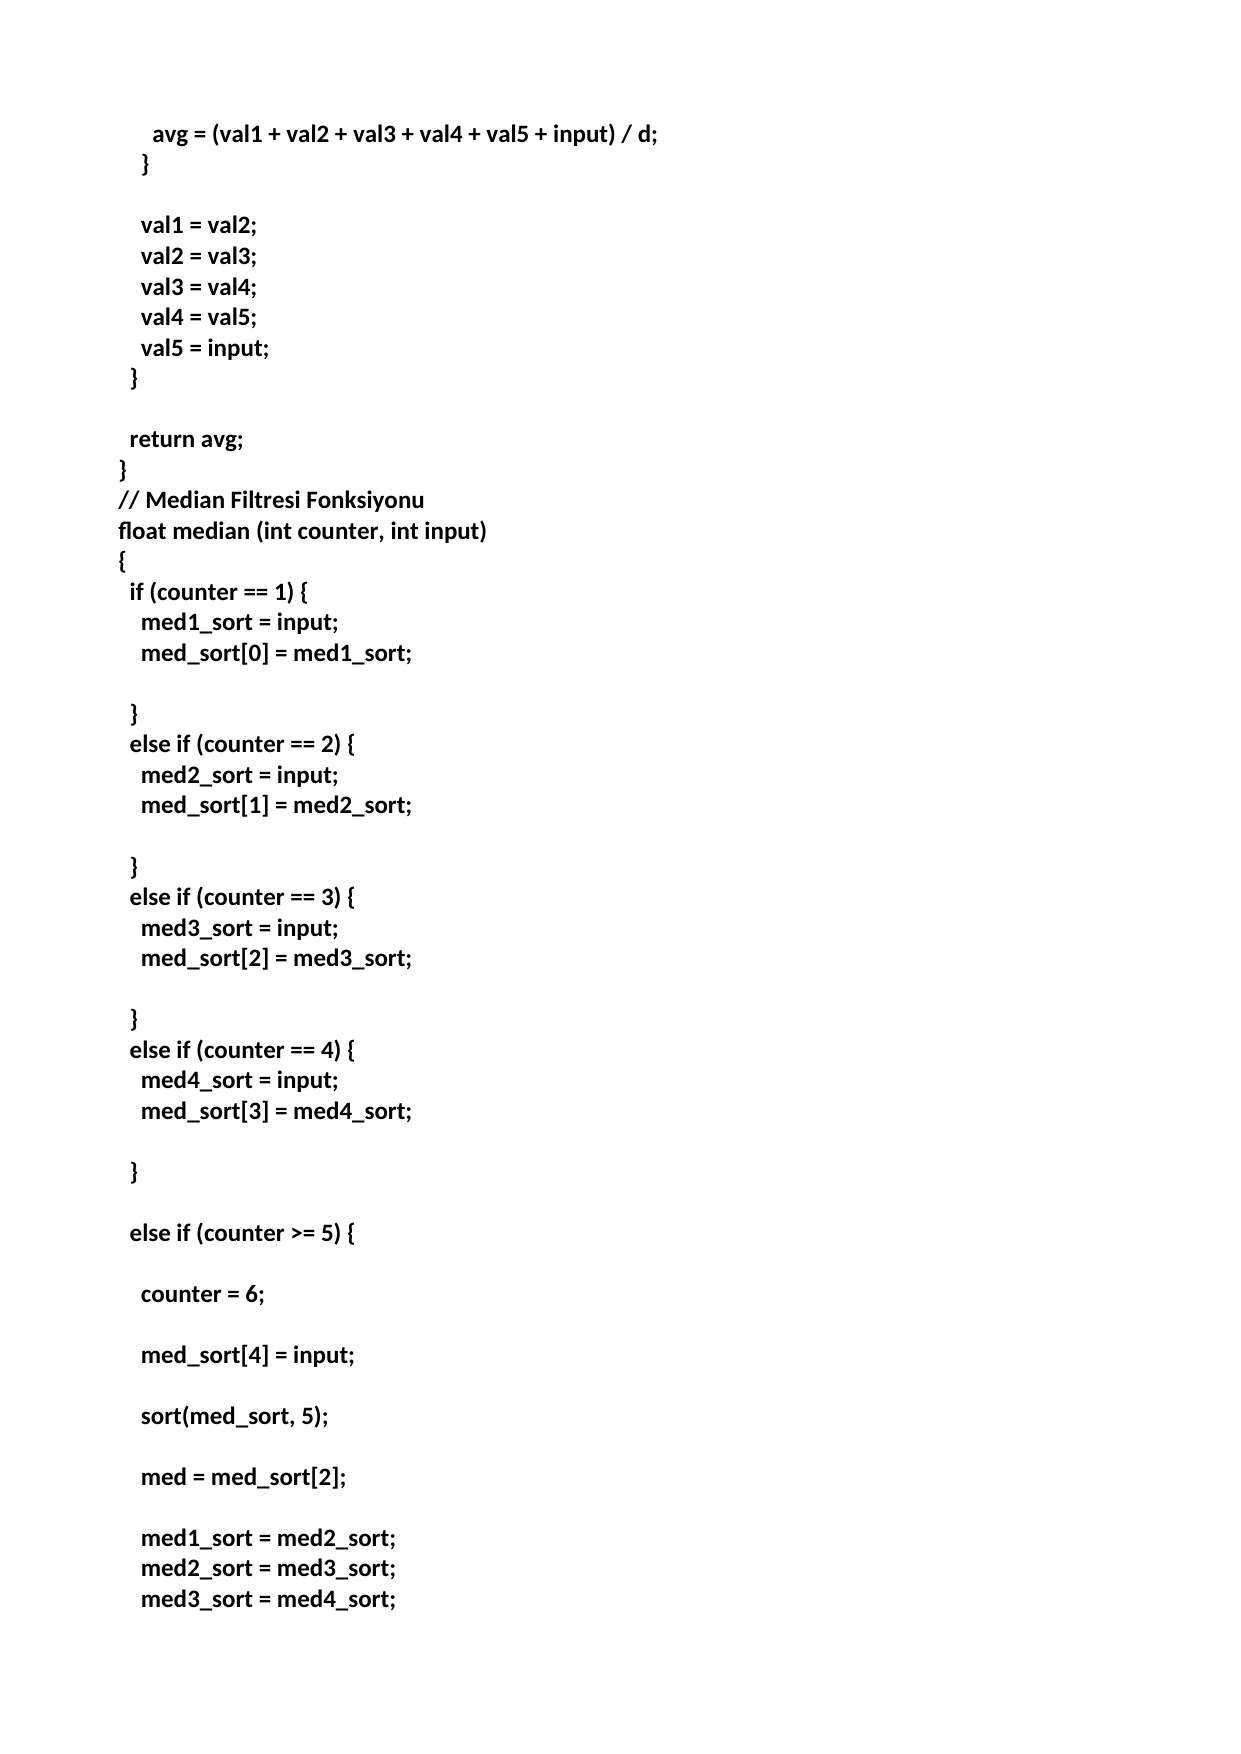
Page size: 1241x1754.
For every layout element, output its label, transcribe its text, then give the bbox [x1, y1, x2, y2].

text } [118, 698, 1122, 728]
text med3_sort = input; [118, 912, 1122, 942]
text } [118, 362, 1122, 393]
text counter = 6; [118, 1278, 1122, 1308]
text med4_sort = input; [118, 1064, 1122, 1095]
text } [118, 454, 1122, 484]
text med_sort[2] = med3_sort; [118, 942, 1122, 973]
text float median (int counter, int input) [118, 515, 1122, 545]
text val4 = val5; [118, 301, 1122, 332]
text med_sort[4] = input; [118, 1339, 1122, 1369]
text } [118, 1003, 1122, 1034]
text med1_sort = input; [118, 606, 1122, 637]
text med_sort[3] = med4_sort; [118, 1095, 1122, 1125]
text med1_sort = med2_sort; [118, 1522, 1122, 1553]
text else if (counter >= 5) { [118, 1217, 1122, 1247]
text val3 = val4; [118, 271, 1122, 301]
text med3_sort = med4_sort; [118, 1583, 1122, 1614]
text else if (counter == 2) { [118, 728, 1122, 759]
text if (counter == 1) { [118, 576, 1122, 606]
text val1 = val2; [118, 210, 1122, 240]
text } [118, 851, 1122, 881]
text else if (counter == 3) { [118, 881, 1122, 912]
text // Median Filtresi Fonksiyonu [118, 484, 1122, 515]
text } [118, 149, 1122, 179]
text med_sort[0] = med1_sort; [118, 637, 1122, 667]
text val2 = val3; [118, 240, 1122, 271]
text } [118, 1156, 1122, 1186]
text med = med_sort[2]; [118, 1461, 1122, 1492]
text { [118, 545, 1122, 576]
text med_sort[1] = med2_sort; [118, 789, 1122, 820]
text avg = (val1 + val2 + val3 + val4 + val5 + input) / d; [118, 118, 1122, 149]
text med2_sort = input; [118, 759, 1122, 789]
text med2_sort = med3_sort; [118, 1553, 1122, 1583]
text sort(med_sort, 5); [118, 1400, 1122, 1431]
text return avg; [118, 423, 1122, 454]
text val5 = input; [118, 332, 1122, 362]
text else if (counter == 4) { [118, 1034, 1122, 1064]
